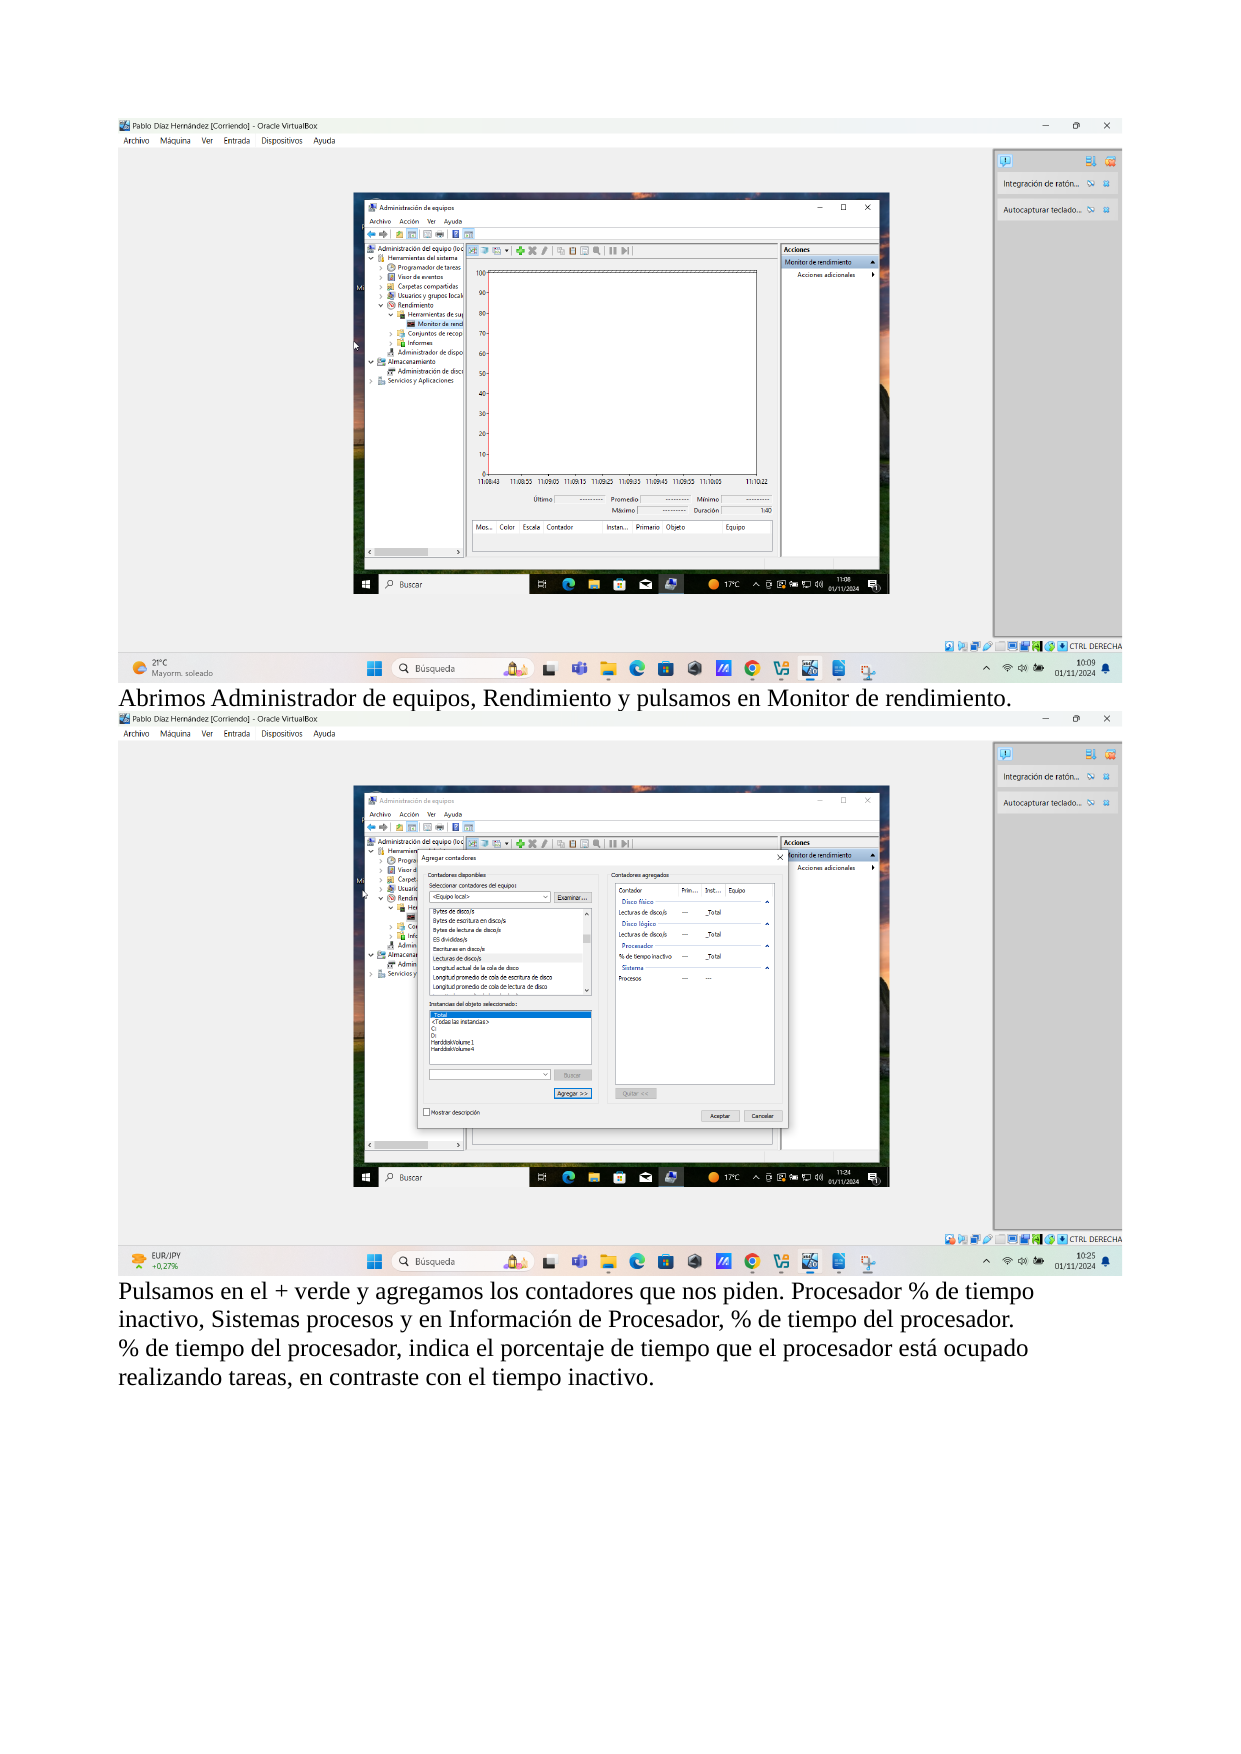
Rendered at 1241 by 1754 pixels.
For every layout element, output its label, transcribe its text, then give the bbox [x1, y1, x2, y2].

picture [118, 711, 1123, 1276]
text Pulsamos en el + verde y agregamos los contadores que nos piden. Procesador % de tiempo inactivo, Sistemas procesos y en Información de Procesador, % de tiempo del procesador. [118, 1276, 1122, 1333]
picture [118, 118, 1123, 683]
text Abrimos Administrador de equipos, Rendimiento y pulsamos en Monitor de rendimiento. [118, 683, 1122, 711]
text % de tiempo del procesador, indica el porcentaje de tiempo que el procesador está ocupado realizando tareas, en contraste con el tiempo inactivo. [118, 1333, 1122, 1391]
